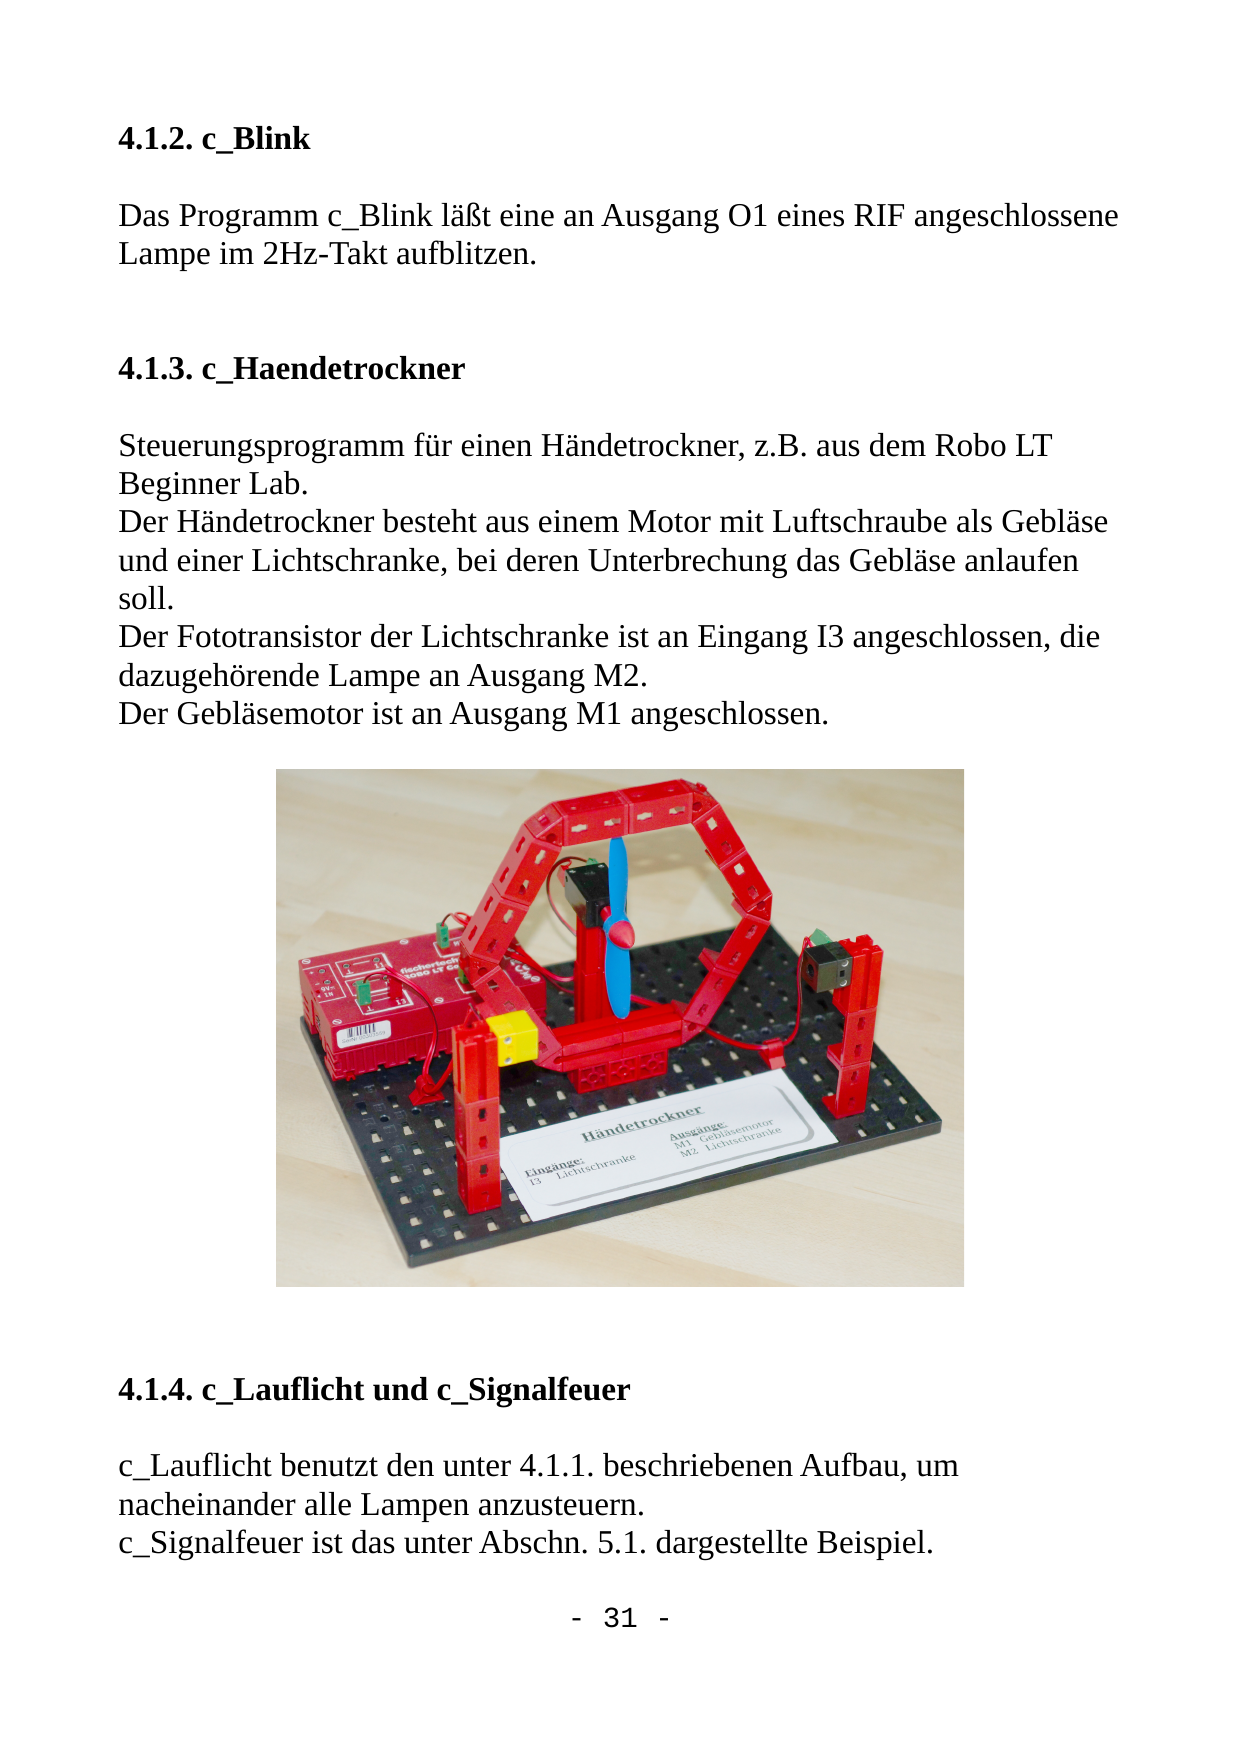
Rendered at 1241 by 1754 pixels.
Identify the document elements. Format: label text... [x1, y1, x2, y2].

text 4.1.2. c_Blink [118, 118, 1122, 156]
text Der Händetrockner besteht aus einem Motor mit Luftschraube als Gebläse und einer Lichtschranke, bei deren Unterbrechung das Gebläse anlaufen soll. [118, 501, 1122, 616]
picture [276, 769, 965, 1287]
text Steuerungsprogramm für einen Händetrockner, z.B. aus dem Robo LT Beginner Lab. [118, 425, 1122, 501]
text c_Signalfeuer ist das unter Abschn. 5.1. dargestellte Beispiel. [118, 1522, 1122, 1560]
text 4.1.3. c_Haendetrockner [118, 348, 1122, 386]
text Das Programm c_Blink läßt eine an Ausgang O1 eines RIF angeschlossene Lampe im 2Hz-Takt aufblitzen. [118, 195, 1122, 271]
text c_Lauflicht benutzt den unter 4.1.1. beschriebenen Aufbau, um nacheinander alle Lampen anzusteuern. [118, 1445, 1122, 1522]
text Der Gebläsemotor ist an Ausgang M1 angeschlossen. [118, 693, 1122, 731]
text 4.1.4. c_Lauflicht und c_Signalfeuer [118, 1369, 1122, 1407]
text Der Fototransistor der Lichtschranke ist an Eingang I3 angeschlossen, die dazugehörende Lampe an Ausgang M2. [118, 616, 1122, 693]
